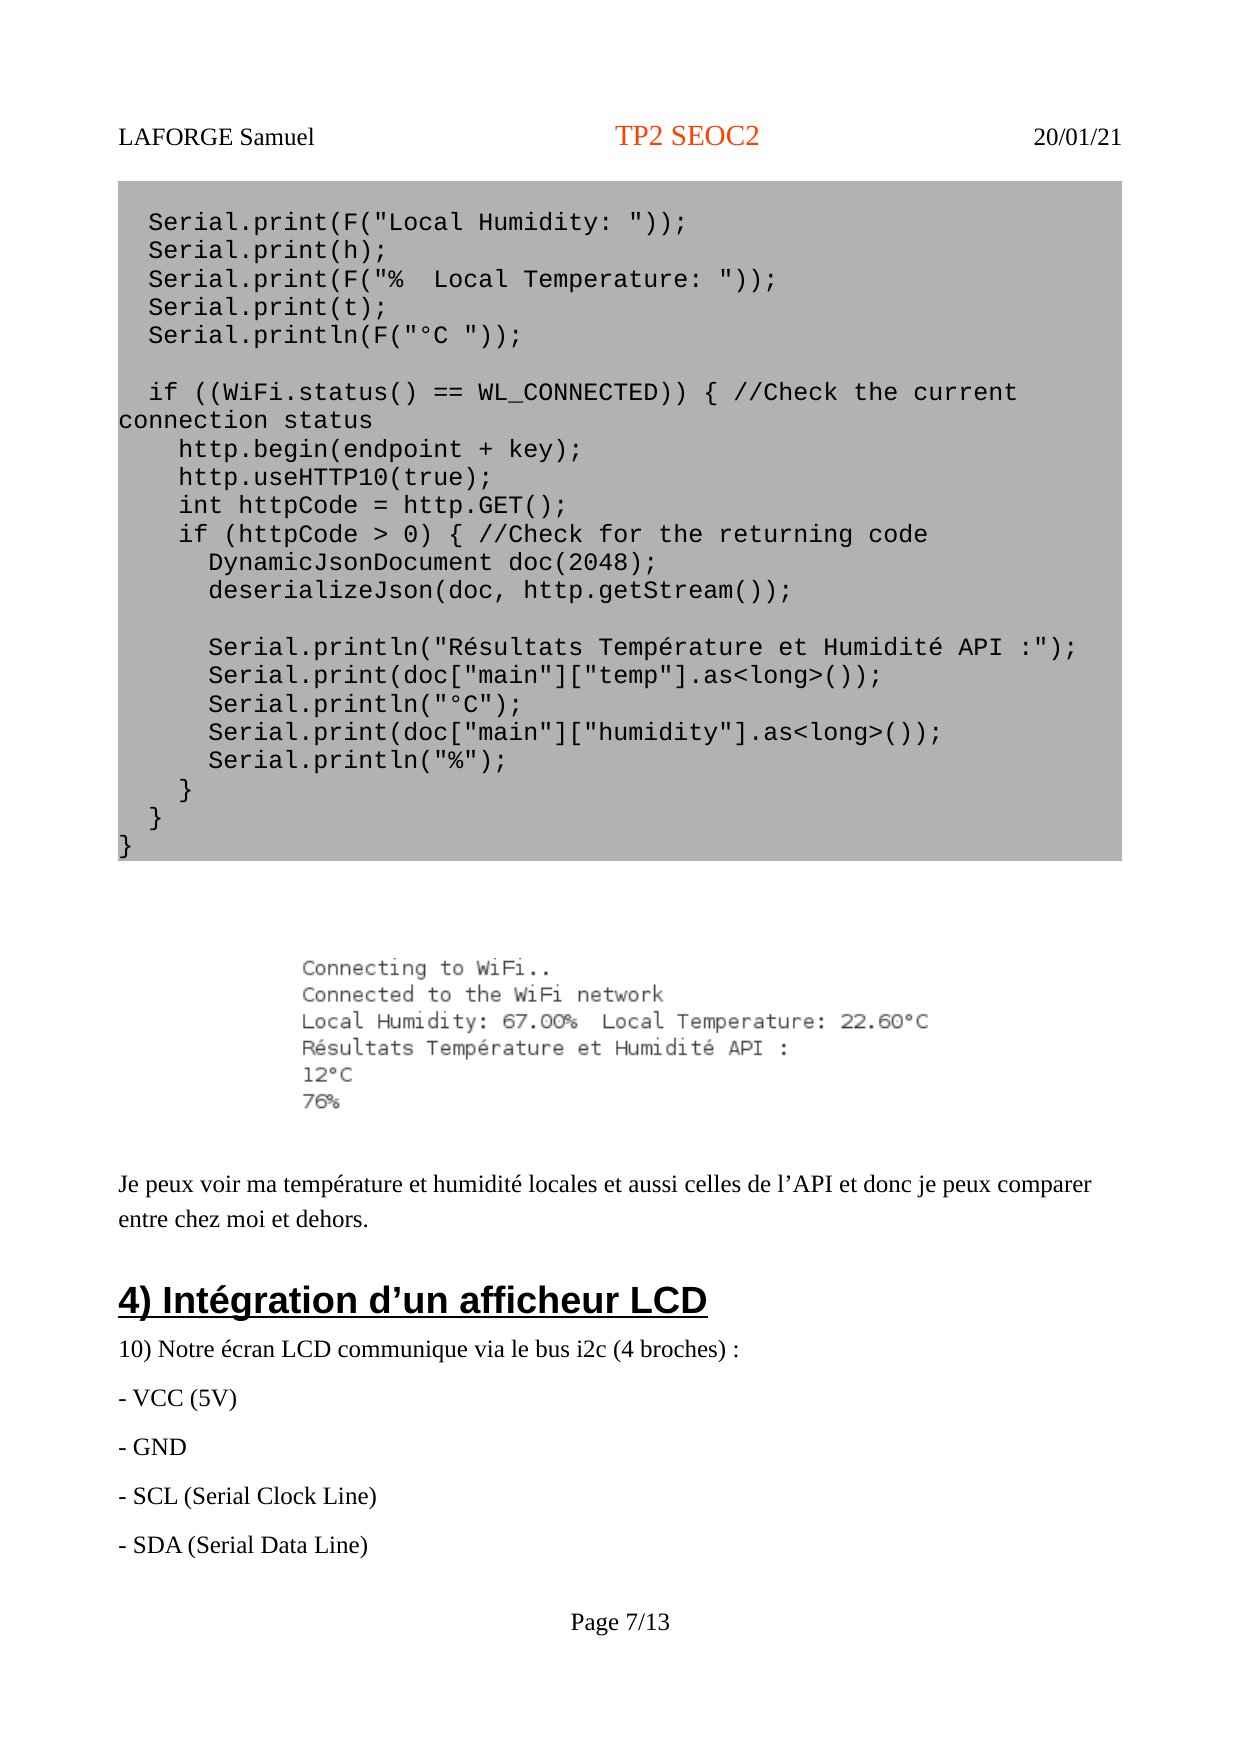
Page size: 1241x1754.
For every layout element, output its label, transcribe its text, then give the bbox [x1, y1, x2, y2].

text Serial.println("Résultats Température et Humidité API :"); [118, 634, 1122, 663]
text 10) Notre écran LCD communique via le bus i2c (4 broches) : [118, 1334, 1122, 1363]
subtitle 4) Intégration d’un afficheur LCD [118, 1278, 1122, 1322]
text http.begin(endpoint + key); [118, 436, 1122, 464]
text int httpCode = http.GET(); [118, 493, 1122, 521]
text - VCC (5V) [118, 1383, 1122, 1412]
text Serial.print(doc["main"]["temp"].as<long>()); [118, 663, 1122, 691]
text DynamicJsonDocument doc(2048); [118, 549, 1122, 578]
picture [302, 958, 939, 1118]
text - SCL (Serial Clock Line) [118, 1481, 1122, 1510]
text Serial.println("°C"); [118, 691, 1122, 719]
text Serial.print(F("% Local Temperature: ")); [118, 266, 1122, 294]
text Serial.print(t); [118, 294, 1122, 323]
text Serial.print(h); [118, 238, 1122, 266]
text Je peux voir ma température et humidité locales et aussi celles de l’API et donc je peux comparer entre chez moi et dehors. [118, 1169, 1122, 1233]
text Serial.println("%"); [118, 748, 1122, 776]
text Serial.print(doc["main"]["humidity"].as<long>()); [118, 719, 1122, 748]
text Serial.println(F("°C ")); [118, 323, 1122, 351]
text - GND [118, 1432, 1122, 1461]
text } [118, 833, 1122, 861]
text - SDA (Serial Data Line) [118, 1530, 1122, 1559]
text } [118, 804, 1122, 833]
text if (httpCode > 0) { //Check for the returning code [118, 521, 1122, 549]
text deserializeJson(doc, http.getStream()); [118, 578, 1122, 606]
text Serial.print(F("Local Humidity: ")); [118, 209, 1122, 238]
text } [118, 776, 1122, 804]
text http.useHTTP10(true); [118, 464, 1122, 493]
text if ((WiFi.status() == WL_CONNECTED)) { //Check the current connection status [118, 379, 1122, 436]
